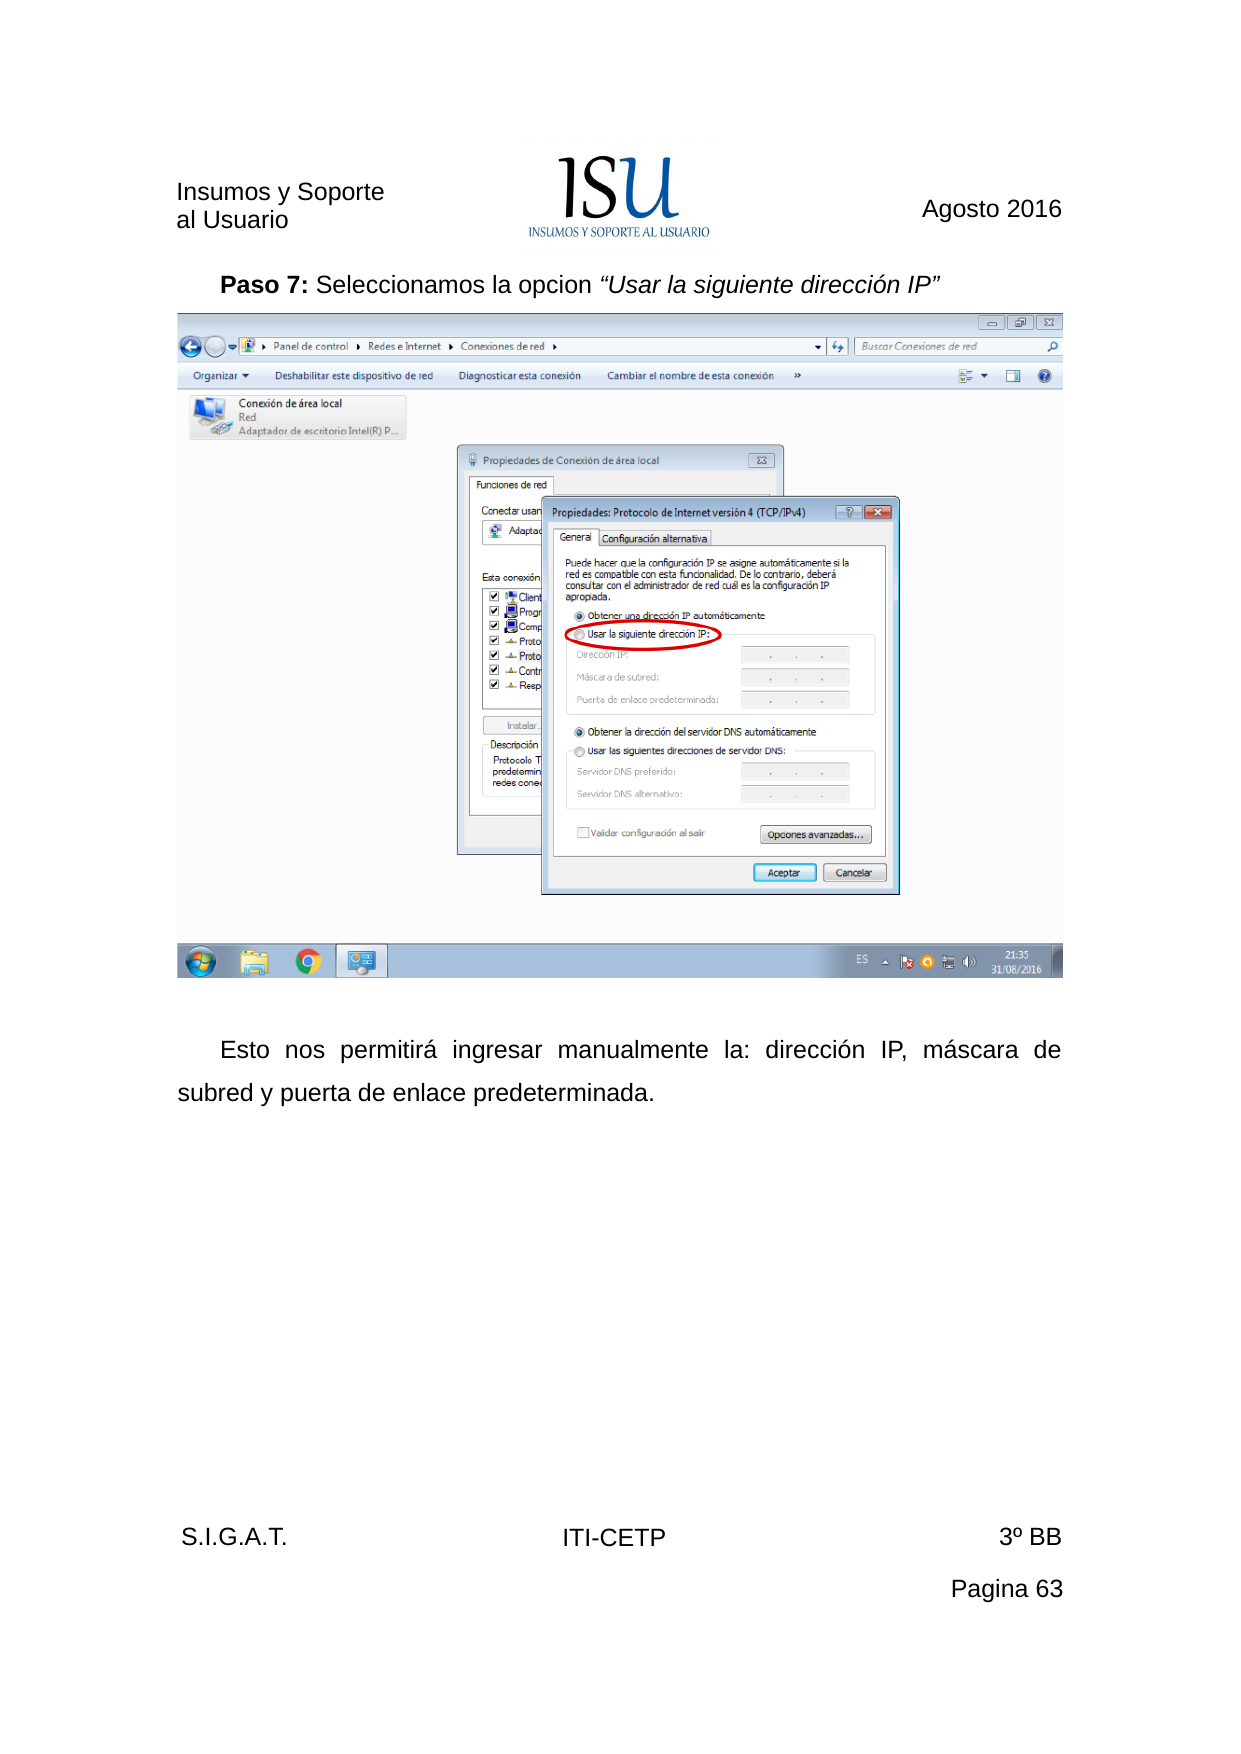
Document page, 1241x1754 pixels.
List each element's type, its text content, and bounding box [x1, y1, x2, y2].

picture [517, 138, 723, 252]
text Paso 7: Seleccionamos la opcion “Usar la siguiente dirección IP” [177, 270, 1063, 299]
text Esto nos permitirá ingresar manualmente la: dirección IP, máscara de subred y puerta de enlace predeterminada. [177, 1035, 1063, 1107]
picture [177, 313, 1063, 978]
